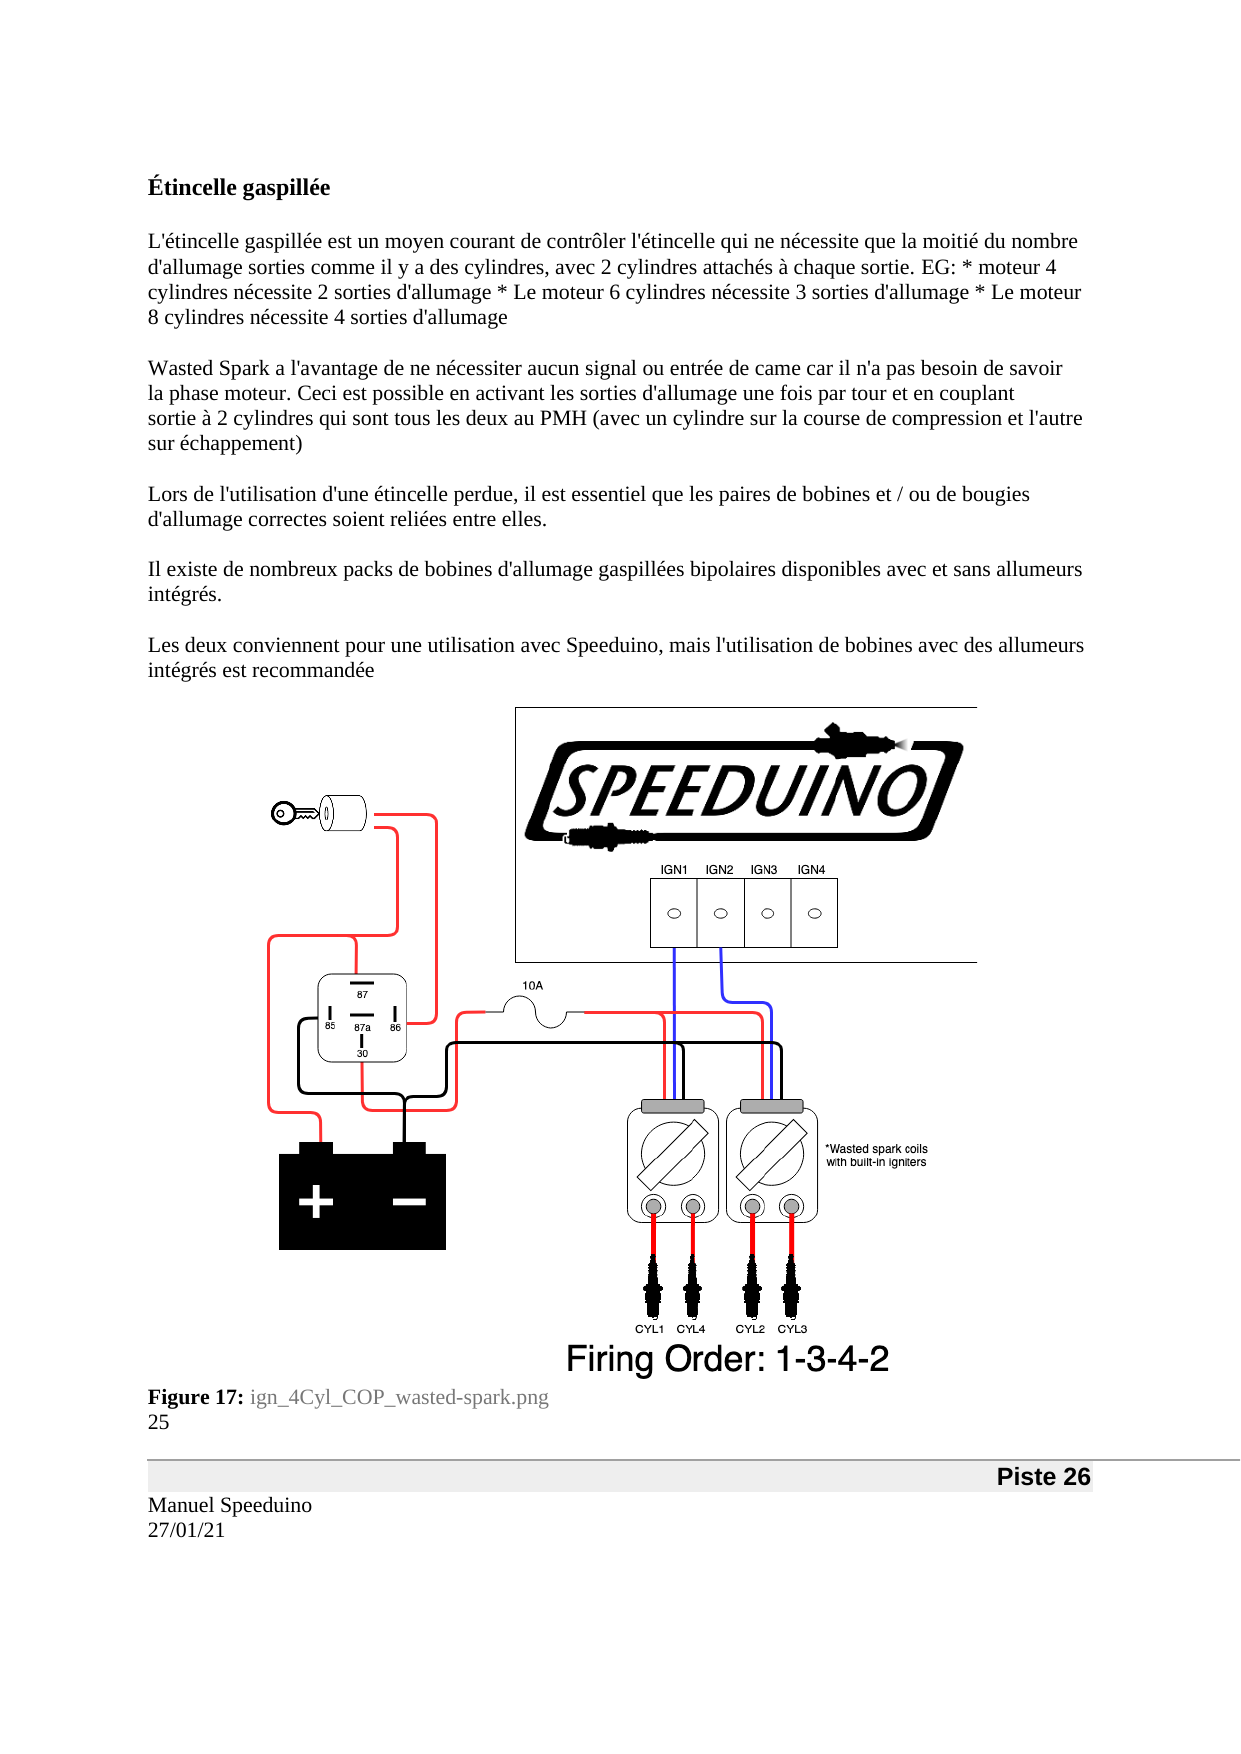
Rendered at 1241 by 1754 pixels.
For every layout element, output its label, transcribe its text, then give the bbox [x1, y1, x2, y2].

table_header Piste 26 [148, 1461, 1093, 1492]
text Lors de l'utilisation d'une étincelle perdue, il est essentiel que les paires de bobines et / ou de bougies d'allumage correctes soient reliées entre elles. [148, 481, 1093, 531]
text Il existe de nombreux packs de bobines d'allumage gaspillées bipolaires disponibles avec et sans allumeurs intégrés. [148, 556, 1093, 607]
text Figure 17: ign_4Cyl_COP_wasted-spark.png [148, 1384, 1093, 1409]
text L'étincelle gaspillée est un moyen courant de contrôler l'étincelle qui ne nécessite que la moitié du nombre d'allumage sorties comme il y a des cylindres, avec 2 cylindres attachés à chaque sortie. EG: * moteur 4 cylindres nécessite 2 sorties d'allumage * Le moteur 6 cylindres nécessite 3 sorties d'allumage * Le moteur 8 cylindres nécessite 4 sorties d'allumage [148, 228, 1093, 329]
text sortie à 2 cylindres qui sont tous les deux au PMH (avec un cylindre sur la course de compression et l'autre sur échappement) [148, 405, 1093, 455]
text Étincelle gaspillée [148, 173, 1093, 200]
text 27/01/21 [148, 1517, 1093, 1542]
text Wasted Spark a l'avantage de ne nécessiter aucun signal ou entrée de came car il n'a pas besoin de savoir [148, 354, 1093, 380]
text Les deux conviennent pour une utilisation avec Speeduino, mais l'utilisation de bobines avec des allumeurs intégrés est recommandée [148, 632, 1093, 682]
text 25 [148, 1409, 1093, 1434]
text la phase moteur. Ceci est possible en activant les sorties d'allumage une fois par tour et en couplant [148, 380, 1093, 405]
text Manuel Speeduino [148, 1492, 1093, 1517]
